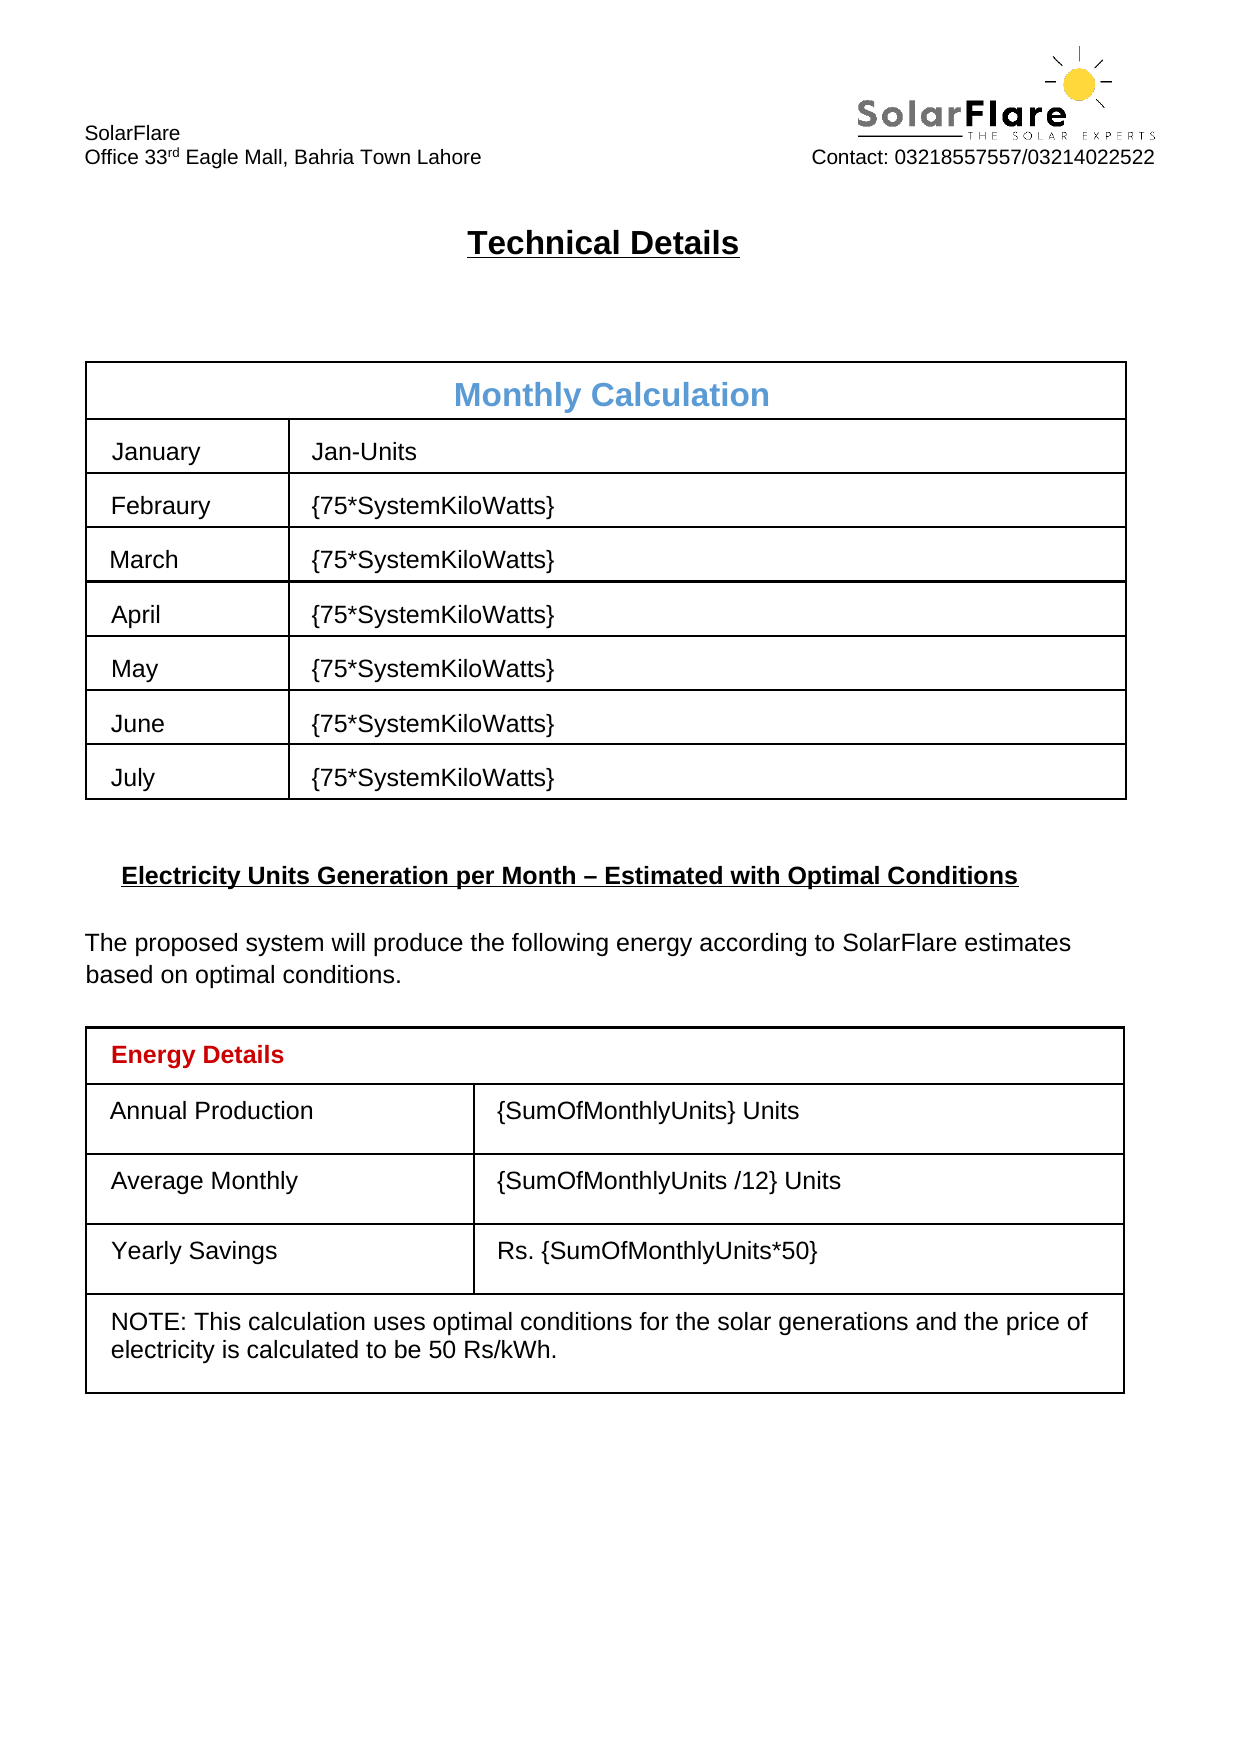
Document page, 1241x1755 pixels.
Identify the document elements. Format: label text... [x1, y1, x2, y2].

table_cell July [87, 745, 288, 798]
table_cell April [87, 583, 288, 635]
subtitle Technical Details [84, 223, 1122, 262]
table_cell June [87, 691, 288, 743]
table_cell {75*SystemKiloWatts} [290, 691, 1125, 743]
table_cell Annual Production [87, 1085, 473, 1153]
table_cell {SumOfMonthlyUnits} Units [475, 1085, 1123, 1153]
table_cell May [87, 637, 288, 689]
table_cell Febraury [87, 474, 288, 526]
table_cell {75*SystemKiloWatts} [290, 528, 1125, 580]
table_cell March [87, 528, 288, 580]
table_cell {75*SystemKiloWatts} [290, 583, 1125, 635]
table_cell {SumOfMonthlyUnits /12} Units [475, 1155, 1123, 1223]
table_cell Yearly Savings [87, 1225, 473, 1293]
table_cell {75*SystemKiloWatts} [290, 745, 1125, 798]
table_cell {75*SystemKiloWatts} [290, 637, 1125, 689]
table_cell {75*SystemKiloWatts} [290, 474, 1125, 526]
table_cell January [87, 420, 288, 472]
table_cell Average Monthly [87, 1155, 473, 1223]
table_cell Jan-Units [290, 420, 1125, 472]
text Electricity Units Generation per Month – Estimated with Optimal Conditions [84, 830, 1055, 889]
table_cell Rs. {SumOfMonthlyUnits*50} [475, 1225, 1123, 1293]
table_header Energy Details [87, 1029, 1123, 1082]
table_header Monthly Calculation [87, 363, 1125, 417]
text The proposed system will produce the following energy according to SolarFlare estimates based on optimal conditions. [84, 928, 1093, 1019]
picture [856, 46, 1160, 142]
table_cell NOTE: This calculation uses optimal conditions for the solar generations and the price of electricity is calculated to be 50 Rs/kWh. [87, 1295, 1123, 1392]
